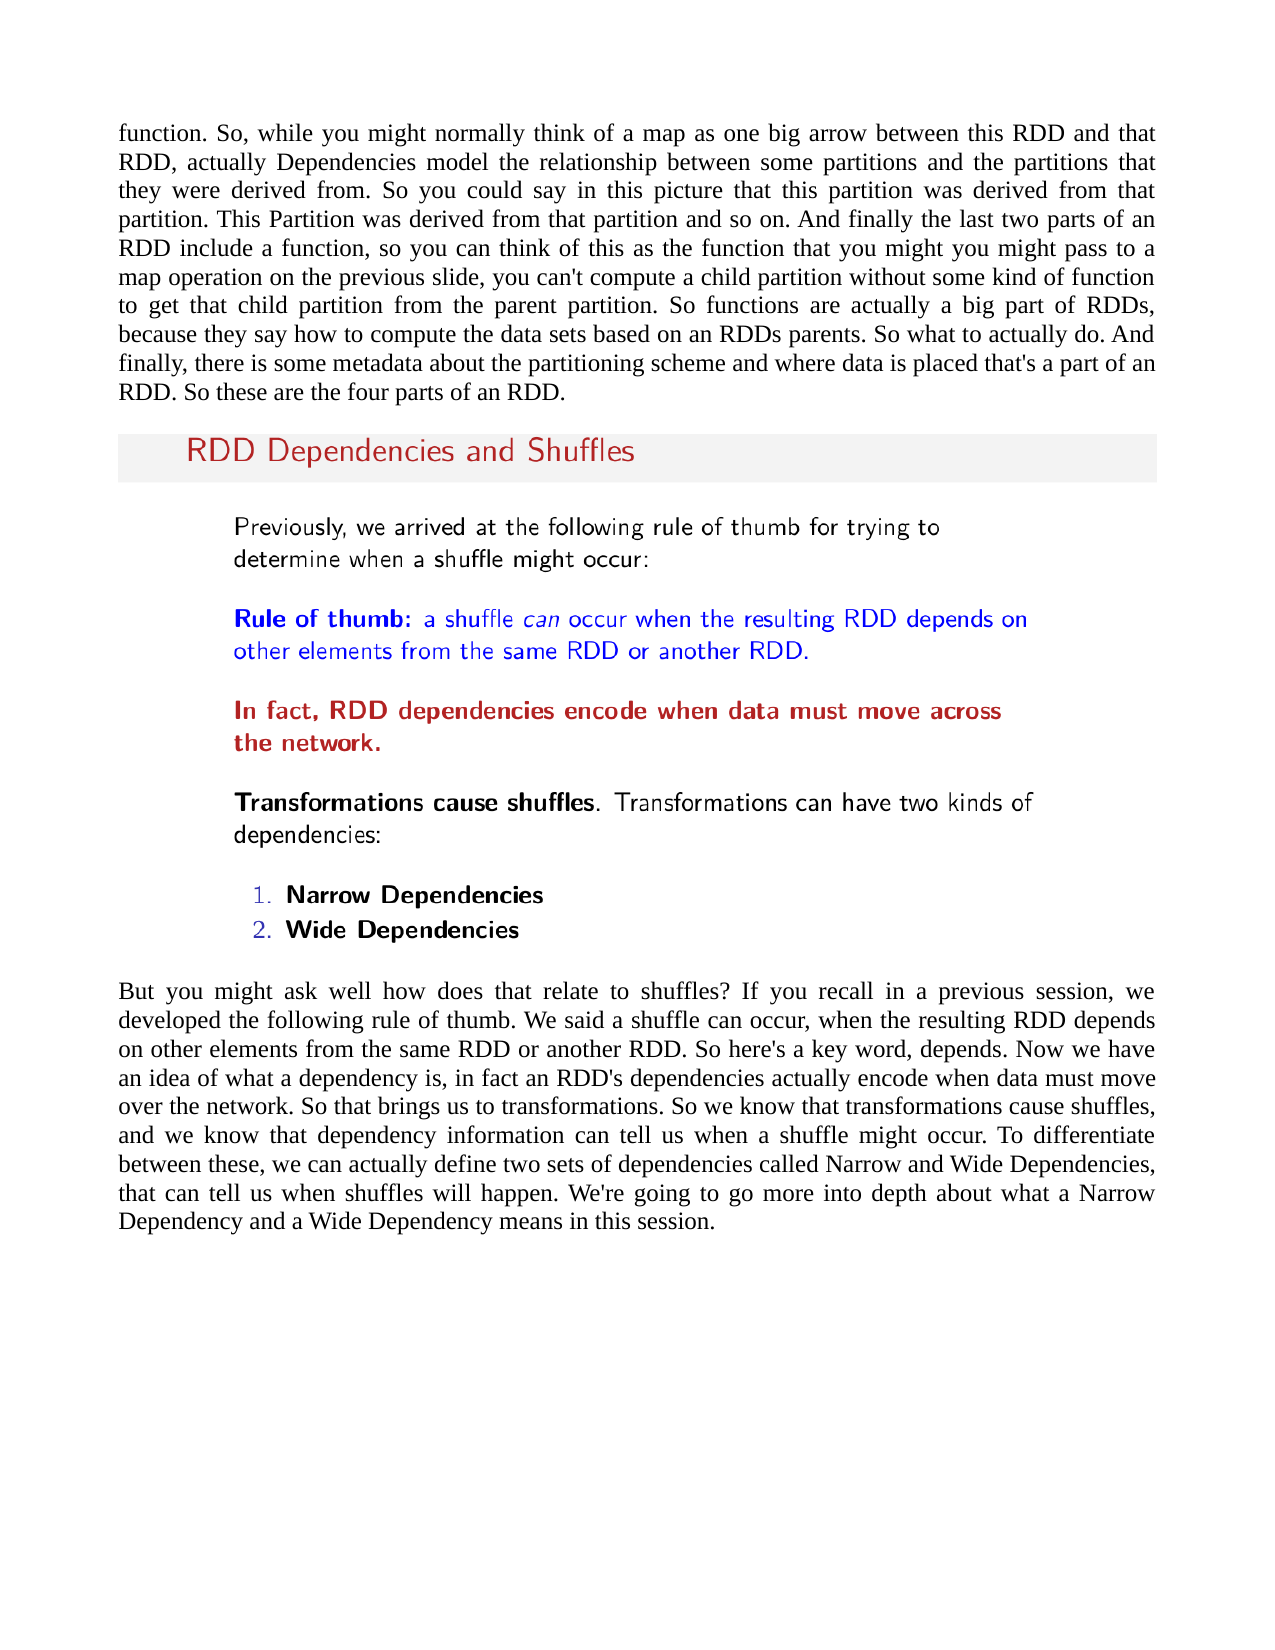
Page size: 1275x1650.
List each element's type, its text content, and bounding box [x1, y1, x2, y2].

text function. So, while you might normally think of a map as one big arrow between this RDD and that RDD, actually Dependencies model the relationship between some partitions and the partitions that they were derived from. So you could say in this picture that this partition was derived from that partition. This Partition was derived from that partition and so on. And finally the last two parts of an RDD include a function, so you can think of this as the function that you might you might pass to a map operation on the previous slide, you can't compute a child partition without some kind of function to get that child partition from the parent partition. So functions are actually a big part of RDDs, because they say how to compute the data sets based on an RDDs parents. So what to actually do. And finally, there is some metadata about the partitioning scheme and where data is placed that's a part of an RDD. So these are the four parts of an RDD. [118, 118, 1157, 406]
picture [118, 434, 1157, 948]
text But you might ask well how does that relate to shuffles? If you recall in a previous session, we developed the following rule of thumb. We said a shuffle can occur, when the resulting RDD depends on other elements from the same RDD or another RDD. So here's a key word, depends. Now we have an idea of what a dependency is, in fact an RDD's dependencies actually encode when data must move over the network. So that brings us to transformations. So we know that transformations cause shuffles, and we know that dependency information can tell us when a shuffle might occur. To differentiate between these, we can actually define two sets of dependencies called Narrow and Wide Dependencies, that can tell us when shuffles will happen. We're going to go more into depth about what a Narrow Dependency and a Wide Dependency means in this session. [118, 976, 1157, 1235]
